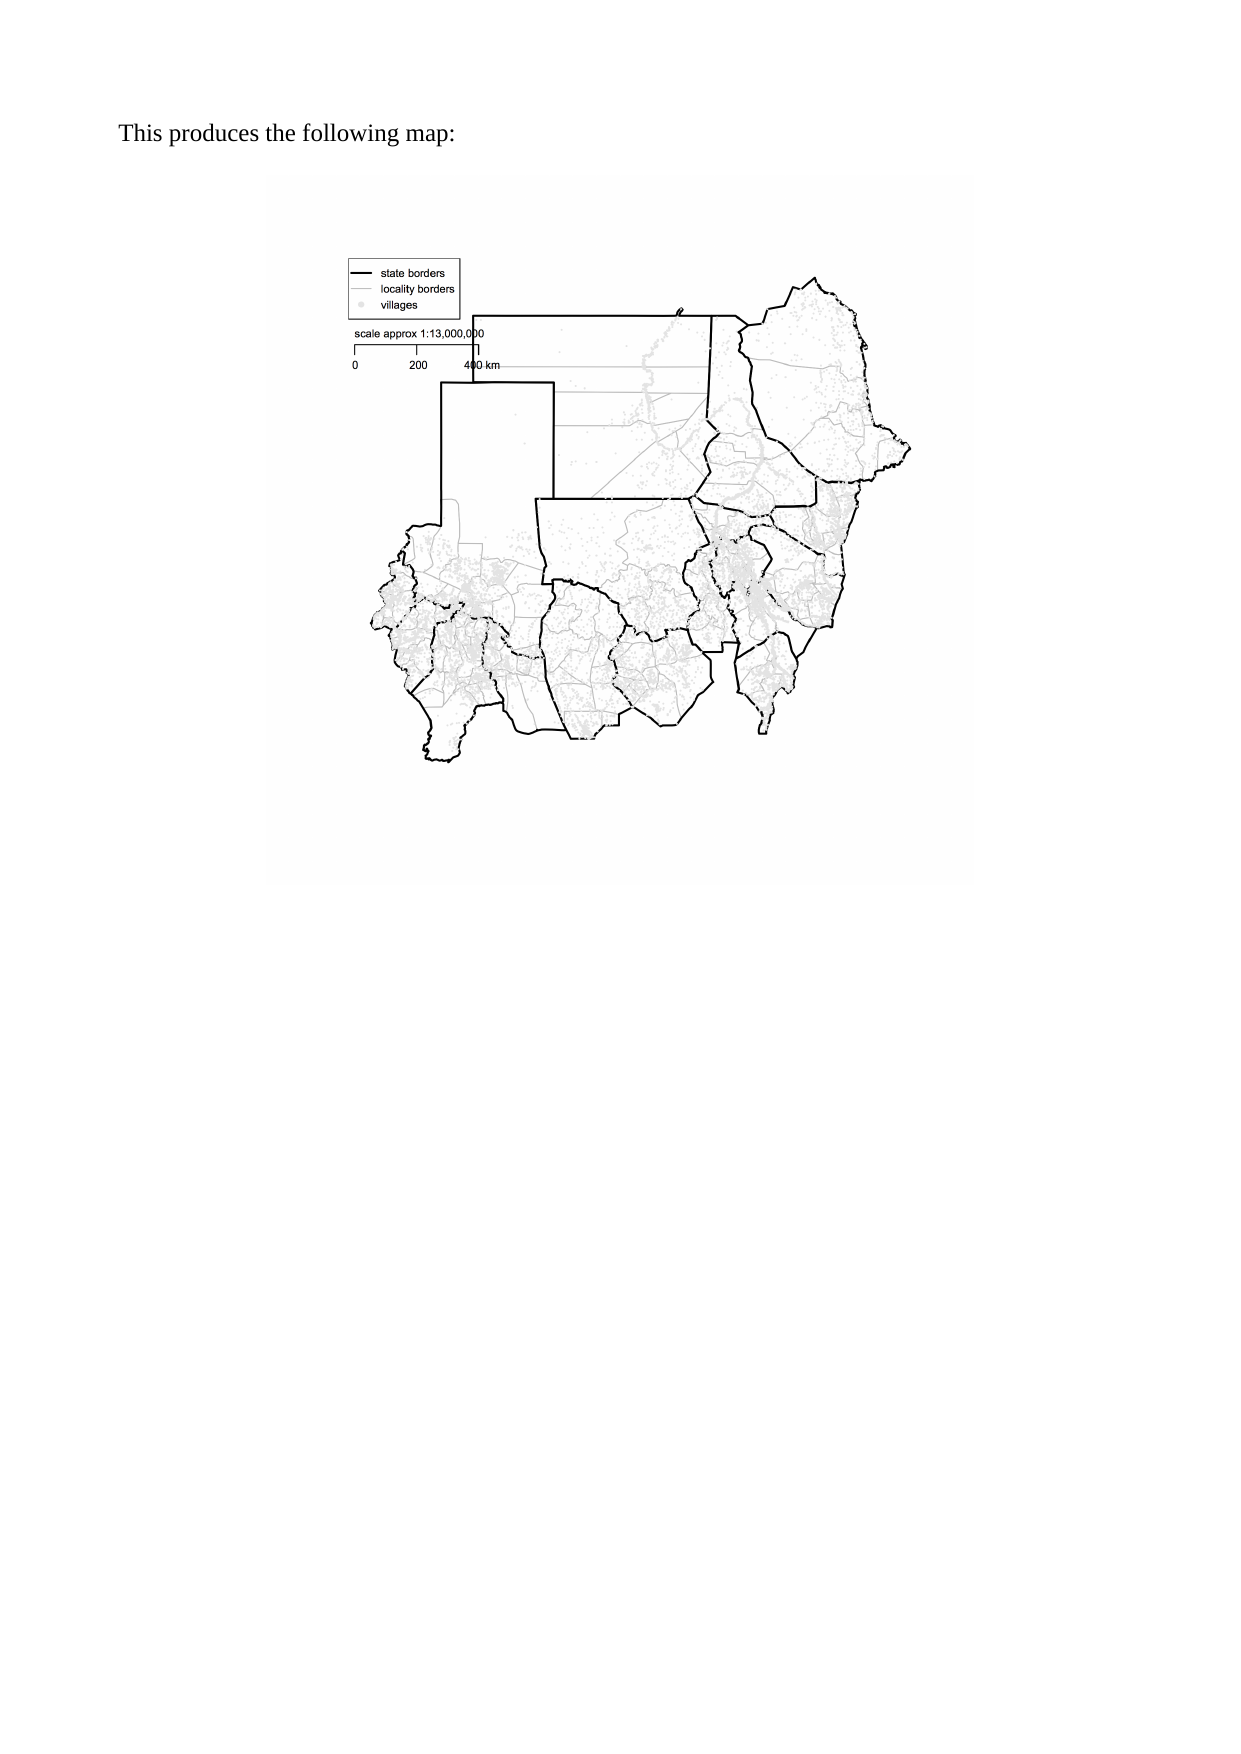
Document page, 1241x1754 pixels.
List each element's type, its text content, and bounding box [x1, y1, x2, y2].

text This produces the following map: [118, 118, 1122, 147]
picture [265, 175, 975, 885]
